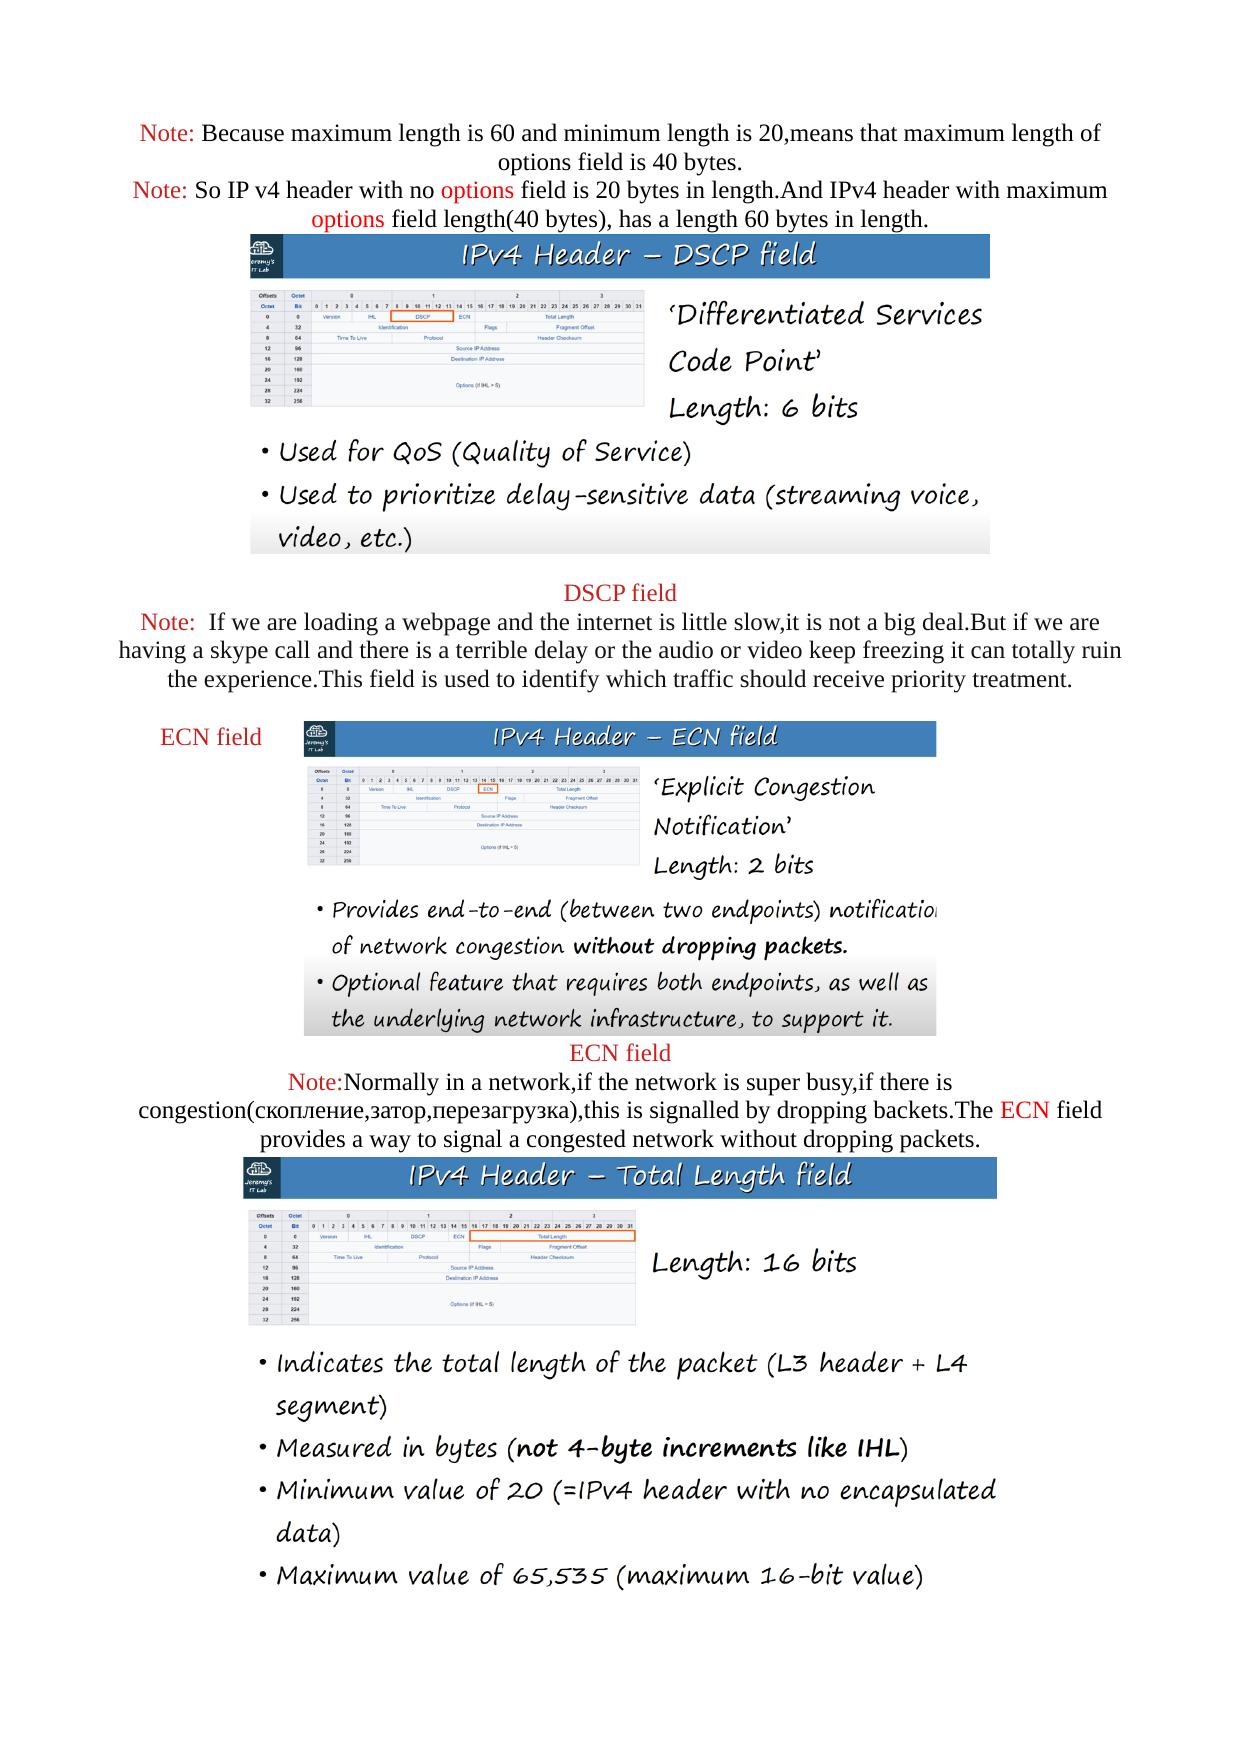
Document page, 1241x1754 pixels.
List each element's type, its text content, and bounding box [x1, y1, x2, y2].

text ECN field [118, 722, 303, 751]
text Note: Because maximum length is 60 and minimum length is 20,means that maximum length of options field is 40 bytes. [118, 118, 1122, 176]
text Note: So IP v4 header with no options field is 20 bytes in length.And IPv4 header with maximum options field length(40 bytes), has a length 60 bytes in length. [118, 176, 1122, 233]
text DSCP field [118, 578, 1122, 607]
picture [243, 1157, 997, 1592]
text Note:Normally in a network,if the network is super busy,if there is congestion(скопление,затор,перезагрузка),this is signalled by dropping backets.The ECN field provides a way to signal a congested network without dropping packets. [118, 1067, 1122, 1153]
text Note: If we are loading a webpage and the internet is little slow,it is not a big deal.But if we are having a skype call and there is a terrible delay or the audio or video keep freezing it can totally ruin the experience.This field is used to identify which traffic should receive priority treatment. [118, 607, 1122, 693]
picture [303, 721, 937, 1036]
picture [250, 233, 990, 554]
text [937, 722, 1122, 751]
text ECN field [118, 1038, 1122, 1067]
